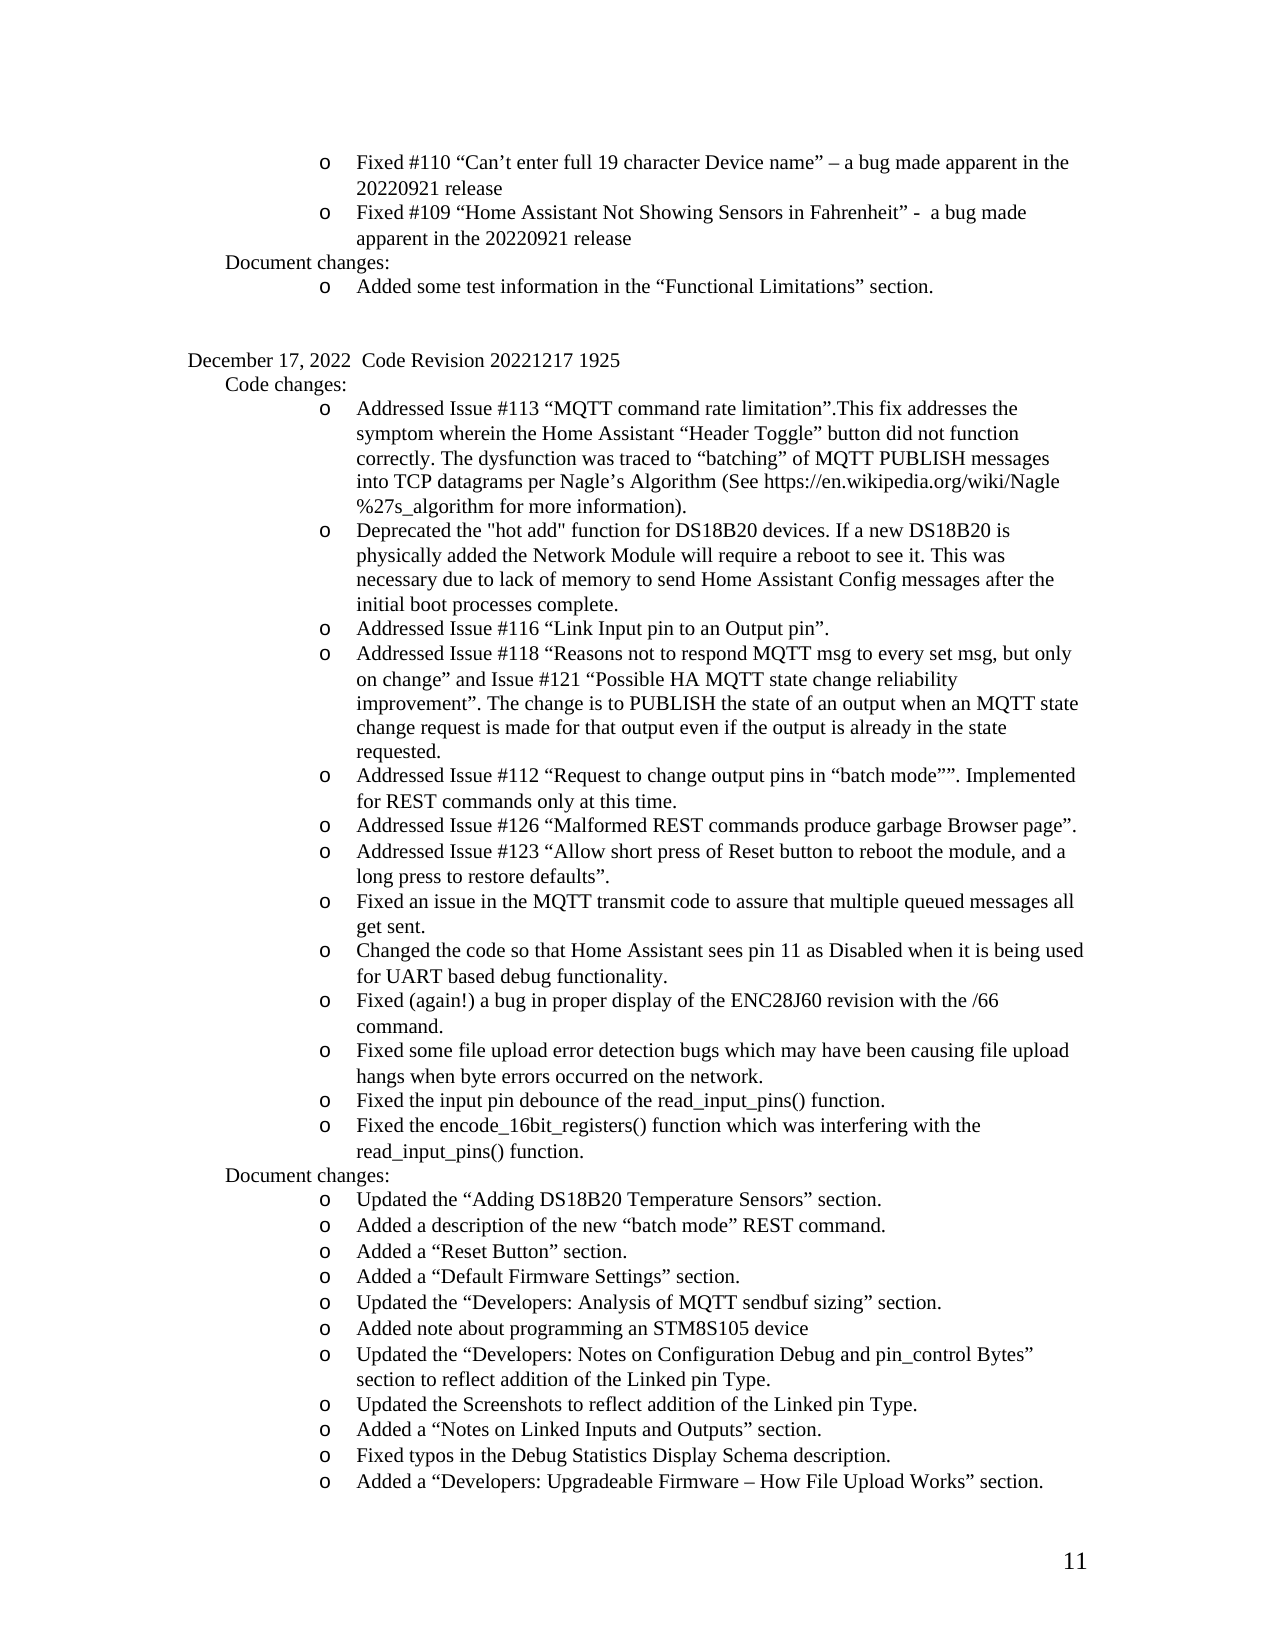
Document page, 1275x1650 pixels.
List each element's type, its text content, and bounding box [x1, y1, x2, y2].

list Updated the “Adding DS18B20 Temperature Sensors” section. [319, 1187, 1087, 1213]
list Addressed Issue #123 “Allow short press of Reset button to reboot the module, and a long press to restore defaults”. [319, 839, 1087, 888]
list Addressed Issue #118 “Reasons not to respond MQTT msg to every set msg, but only on change” and Issue #121 “Possible HA MQTT state change reliability improvement”. The change is to PUBLISH the state of an output when an MQTT state change request is made for that output even if the output is already in the state requested. [319, 641, 1087, 763]
list Addressed Issue #116 “Link Input pin to an Output pin”. [319, 616, 1087, 641]
list Added a “Notes on Linked Inputs and Outputs” section. [319, 1417, 1087, 1443]
text December 17, 2022 Code Revision 20221217 1925 [187, 347, 1087, 372]
list Fixed the encode_16bit_registers() function which was interfering with the read_input_pins() function. [319, 1113, 1087, 1163]
list Fixed typos in the Debug Statistics Display Schema description. [319, 1443, 1087, 1469]
list Added a “Reset Button” section. [319, 1239, 1087, 1264]
list Updated the Screenshots to reflect addition of the Linked pin Type. [319, 1391, 1087, 1417]
list Fixed an issue in the MQTT transmit code to assure that multiple queued messages all get sent. [319, 888, 1087, 938]
list Changed the code so that Home Assistant sees pin 11 as Disabled when it is being used for UART based debug functionality. [319, 938, 1087, 988]
list Updated the “Developers: Notes on Configuration Debug and pin_control Bytes” section to reflect addition of the Linked pin Type. [319, 1342, 1087, 1391]
list Deprecated the "hot add" function for DS18B20 devices. If a new DS18B20 is physically added the Network Module will require a reboot to see it. This was necessary due to lack of memory to send Home Assistant Config messages after the initial boot processes complete. [319, 518, 1087, 616]
text Document changes: [225, 1163, 1087, 1187]
list Added a “Default Firmware Settings” section. [319, 1264, 1087, 1290]
list Fixed the input pin debounce of the read_input_pins() function. [319, 1088, 1087, 1113]
list Added some test information in the “Functional Limitations” section. [319, 274, 1087, 299]
list Addressed Issue #126 “Malformed REST commands produce garbage Browser page”. [319, 813, 1087, 839]
text Document changes: [225, 249, 1087, 274]
list Fixed (again!) a bug in proper display of the ENC28J60 revision with the /66 command. [319, 988, 1087, 1038]
list Addressed Issue #112 “Request to change output pins in “batch mode””. Implemented for REST commands only at this time. [319, 763, 1087, 813]
text Code changes: [225, 372, 1087, 396]
list Addressed Issue #113 “MQTT command rate limitation”.This fix addresses the symptom wherein the Home Assistant “Header Toggle” button did not function correctly. The dysfunction was traced to “batching” of MQTT PUBLISH messages into TCP datagrams per Nagle’s Algorithm (See https://en.wikipedia.org/wiki/Nagle%27s_algorithm for more information). [319, 396, 1087, 518]
list Fixed some file upload error detection bugs which may have been causing file upload hangs when byte errors occurred on the network. [319, 1038, 1087, 1088]
list Fixed #110 “Can’t enter full 19 character Device name” – a bug made apparent in the 20220921 release [319, 150, 1087, 200]
list Updated the “Developers: Analysis of MQTT sendbuf sizing” section. [319, 1290, 1087, 1316]
list Added a “Developers: Upgradeable Firmware – How File Upload Works” section. [319, 1469, 1087, 1494]
list Added note about programming an STM8S105 device [319, 1316, 1087, 1342]
list Added a description of the new “batch mode” REST command. [319, 1213, 1087, 1239]
list Fixed #109 “Home Assistant Not Showing Sensors in Fahrenheit” - a bug made apparent in the 20220921 release [319, 200, 1087, 249]
